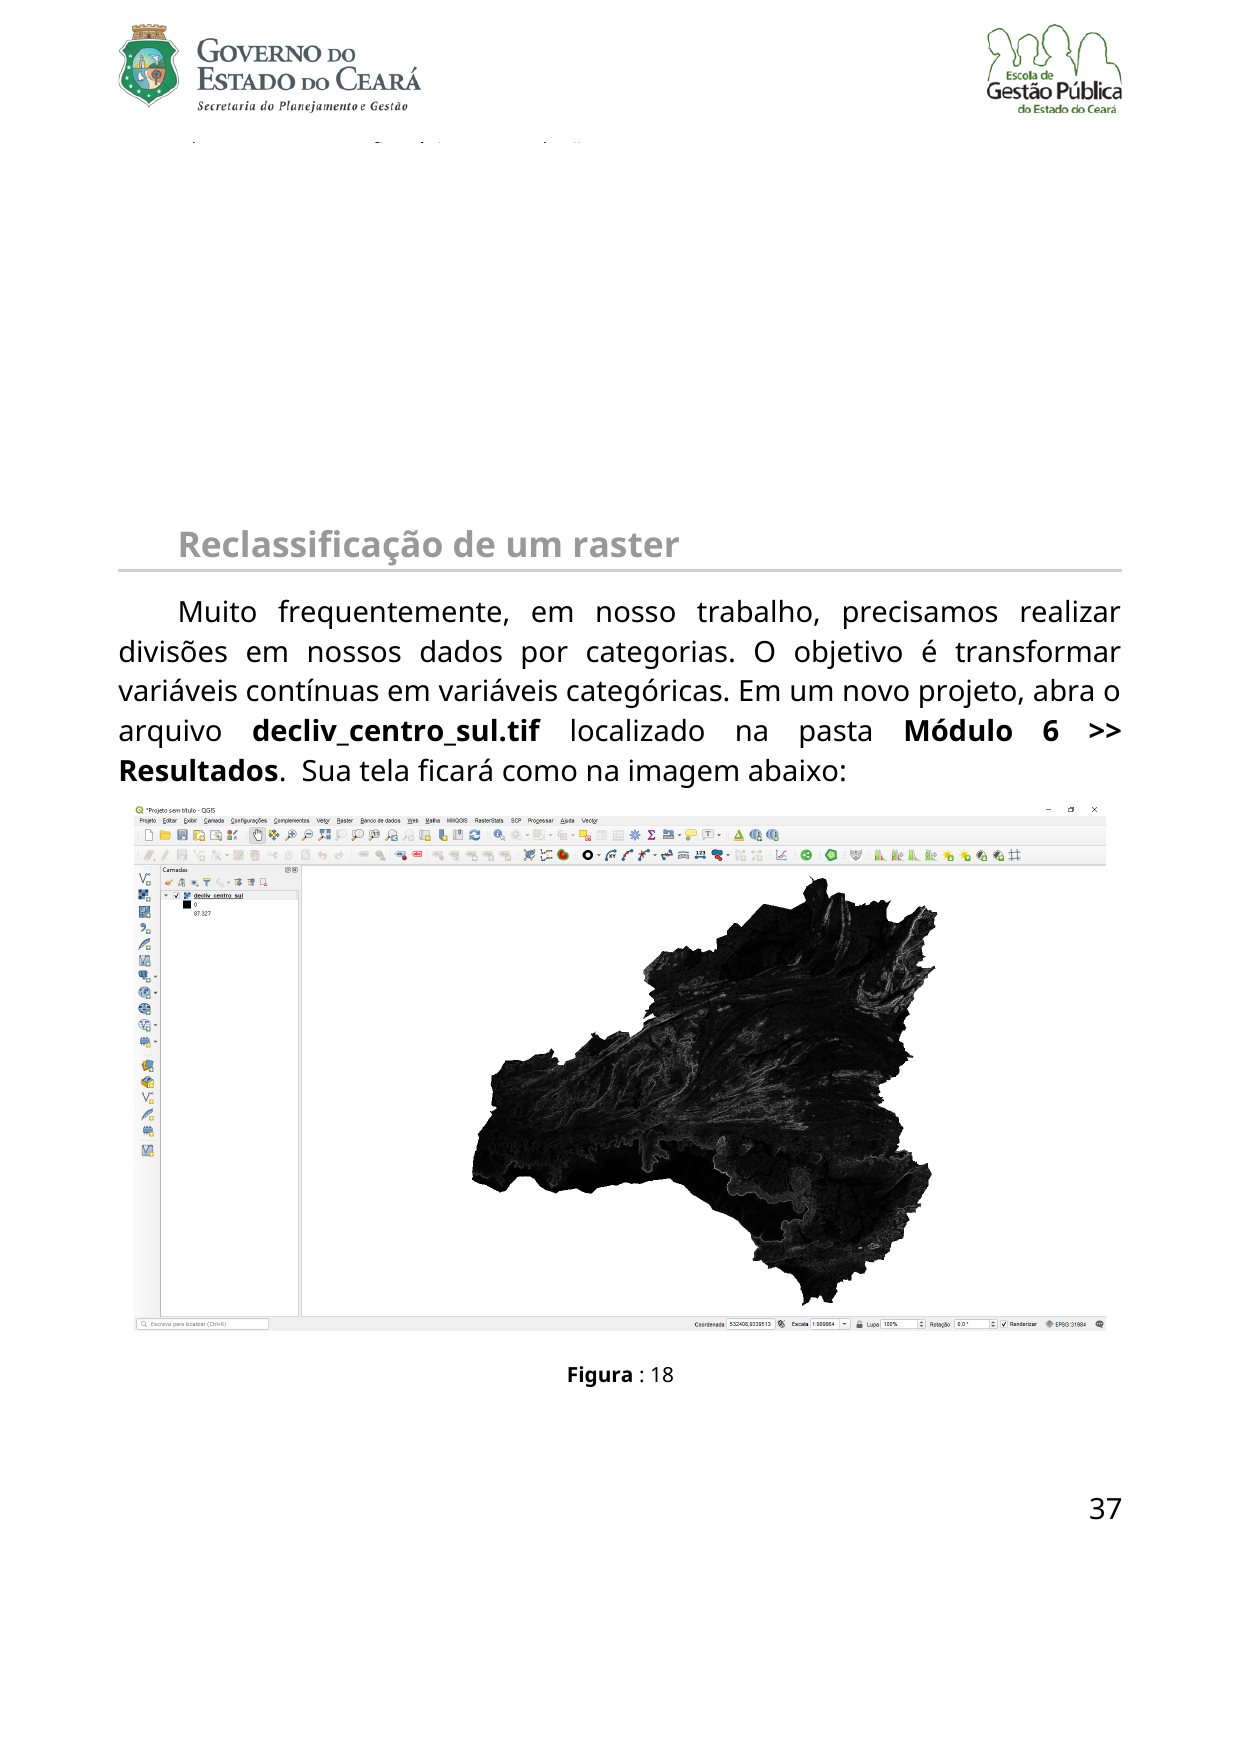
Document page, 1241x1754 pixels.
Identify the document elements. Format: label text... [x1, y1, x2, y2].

picture [134, 804, 1107, 1331]
subtitle Reclassificação de um raster [118, 519, 1122, 569]
picture [118, 24, 1122, 113]
text Figura : 18 [134, 1331, 1106, 1389]
text Muito frequentemente, em nosso trabalho, precisamos realizar divisões em nossos dados por categorias. O objetivo é transformar variáveis contínuas em variáveis categóricas. Em um novo projeto, abra o arquivo decliv_centro_sul.tif localizado na pasta Módulo 6 >> Resultados. Sua tela ficará como na imagem abaixo: [118, 591, 1122, 790]
